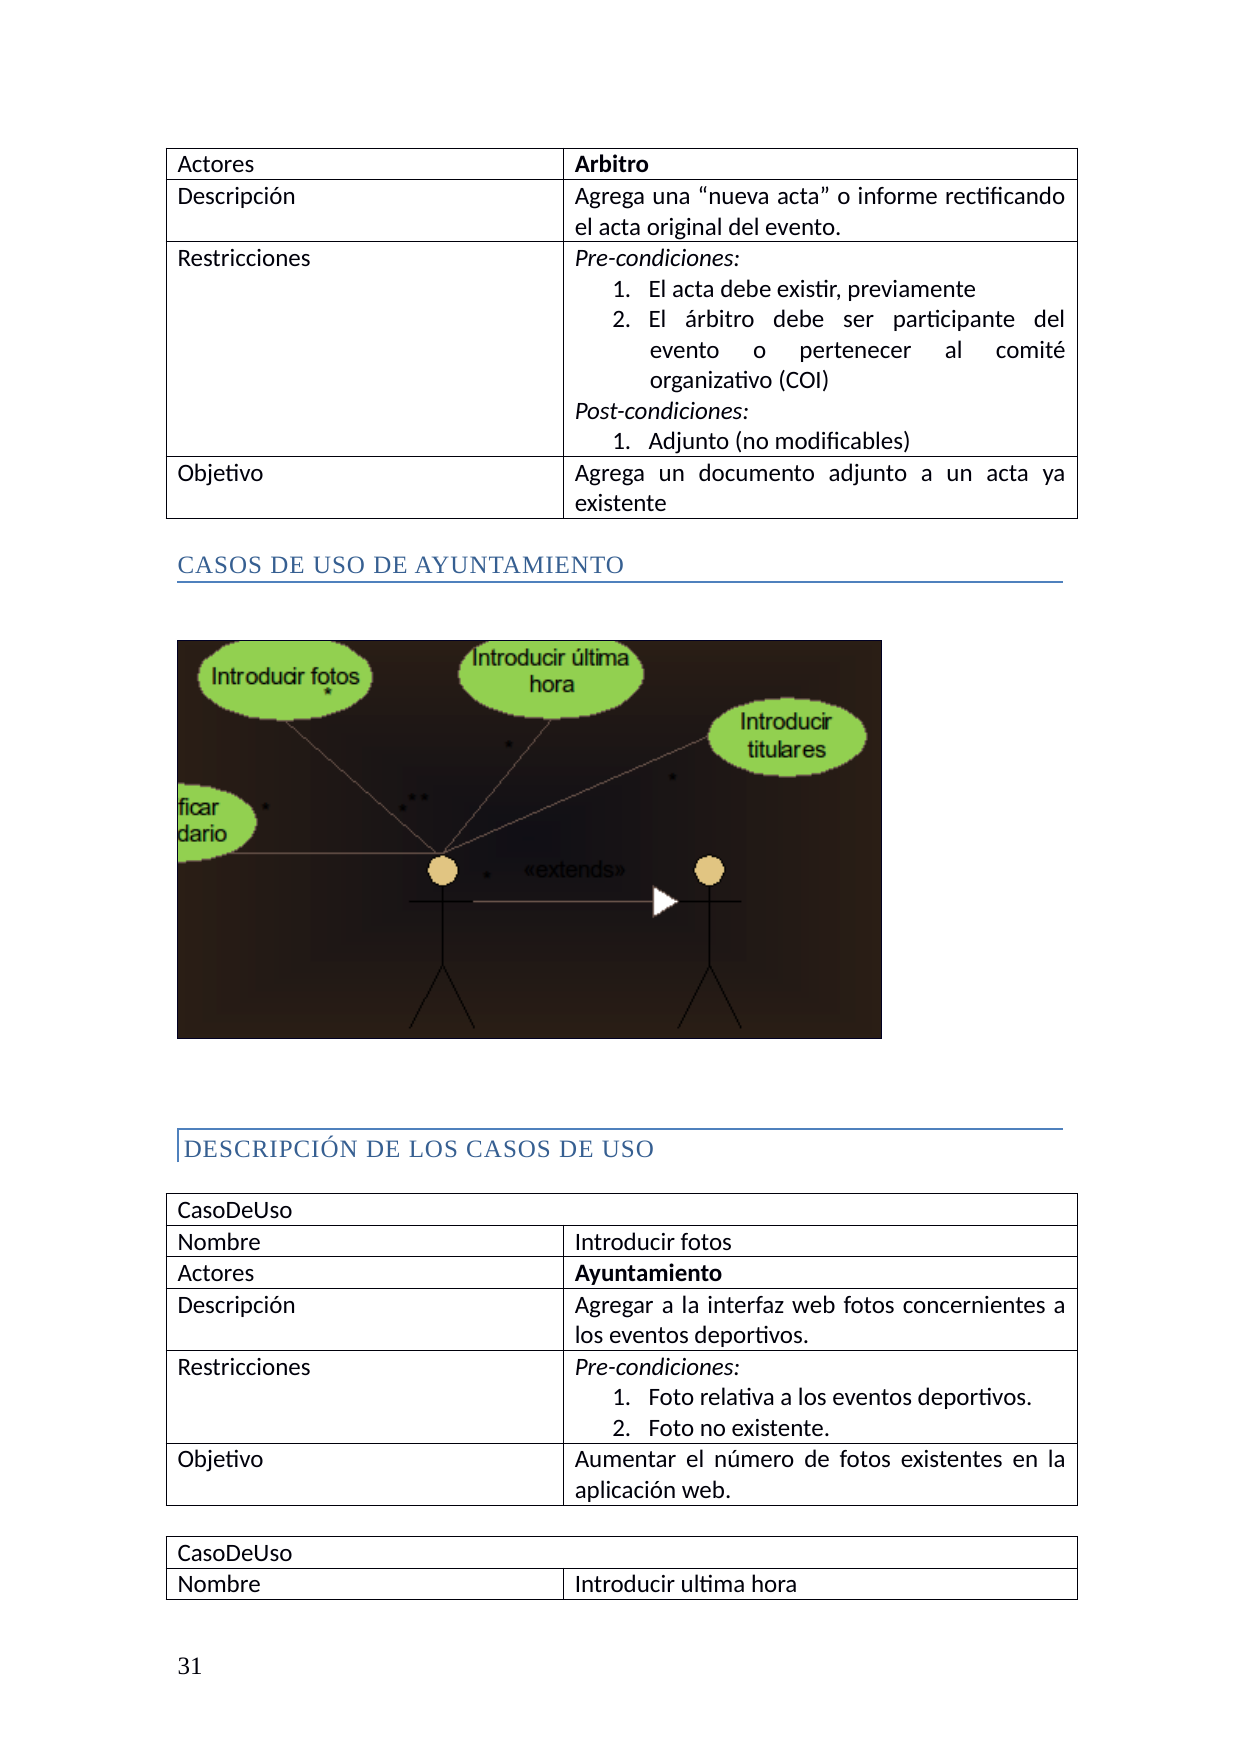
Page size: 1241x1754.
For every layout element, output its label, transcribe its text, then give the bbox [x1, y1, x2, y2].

table_cell Pre-condiciones: Foto relativa a los eventos deportivos. Foto no existente. [564, 1351, 1077, 1442]
table_header CasoDeUso [167, 1194, 1077, 1224]
table_header CasoDeUso [167, 1537, 1077, 1568]
table_cell Introducir ultima hora [564, 1569, 1077, 1599]
picture [178, 641, 881, 1038]
table_cell Restricciones [167, 242, 563, 456]
table_cell Restricciones [167, 1351, 563, 1442]
table_cell Agregar a la interfaz web fotos concernientes a los eventos deportivos. [564, 1289, 1077, 1350]
table_cell Arbitro [564, 149, 1077, 179]
subtitle Casos de uso de AYUNTAMIENTO [177, 550, 1063, 581]
subtitle Descripción de los casos de uso [179, 1130, 1063, 1162]
table_cell Descripción [167, 1289, 563, 1350]
table_cell Actores [167, 1257, 563, 1288]
table_cell Nombre [167, 1226, 563, 1256]
table_cell Descripción [167, 180, 563, 241]
table_cell Actores [167, 149, 563, 179]
table_cell Nombre [167, 1569, 563, 1599]
table_cell Pre-condiciones: El acta debe existir, previamente El árbitro debe ser participante del evento o pertenecer al comité organizativo (COI) Post-condiciones: Adjunto (no modificables) [564, 242, 1077, 456]
table_cell Agrega una “nueva acta” o informe rectificando el acta original del evento. [564, 180, 1077, 241]
table_cell Aumentar el número de fotos existentes en la aplicación web. [564, 1444, 1077, 1504]
table_cell Objetivo [167, 1444, 563, 1504]
table_cell Ayuntamiento [564, 1257, 1077, 1288]
table_cell Agrega un documento adjunto a un acta ya existente [564, 457, 1077, 518]
table_cell Objetivo [167, 457, 563, 518]
table_cell Introducir fotos [564, 1226, 1077, 1256]
